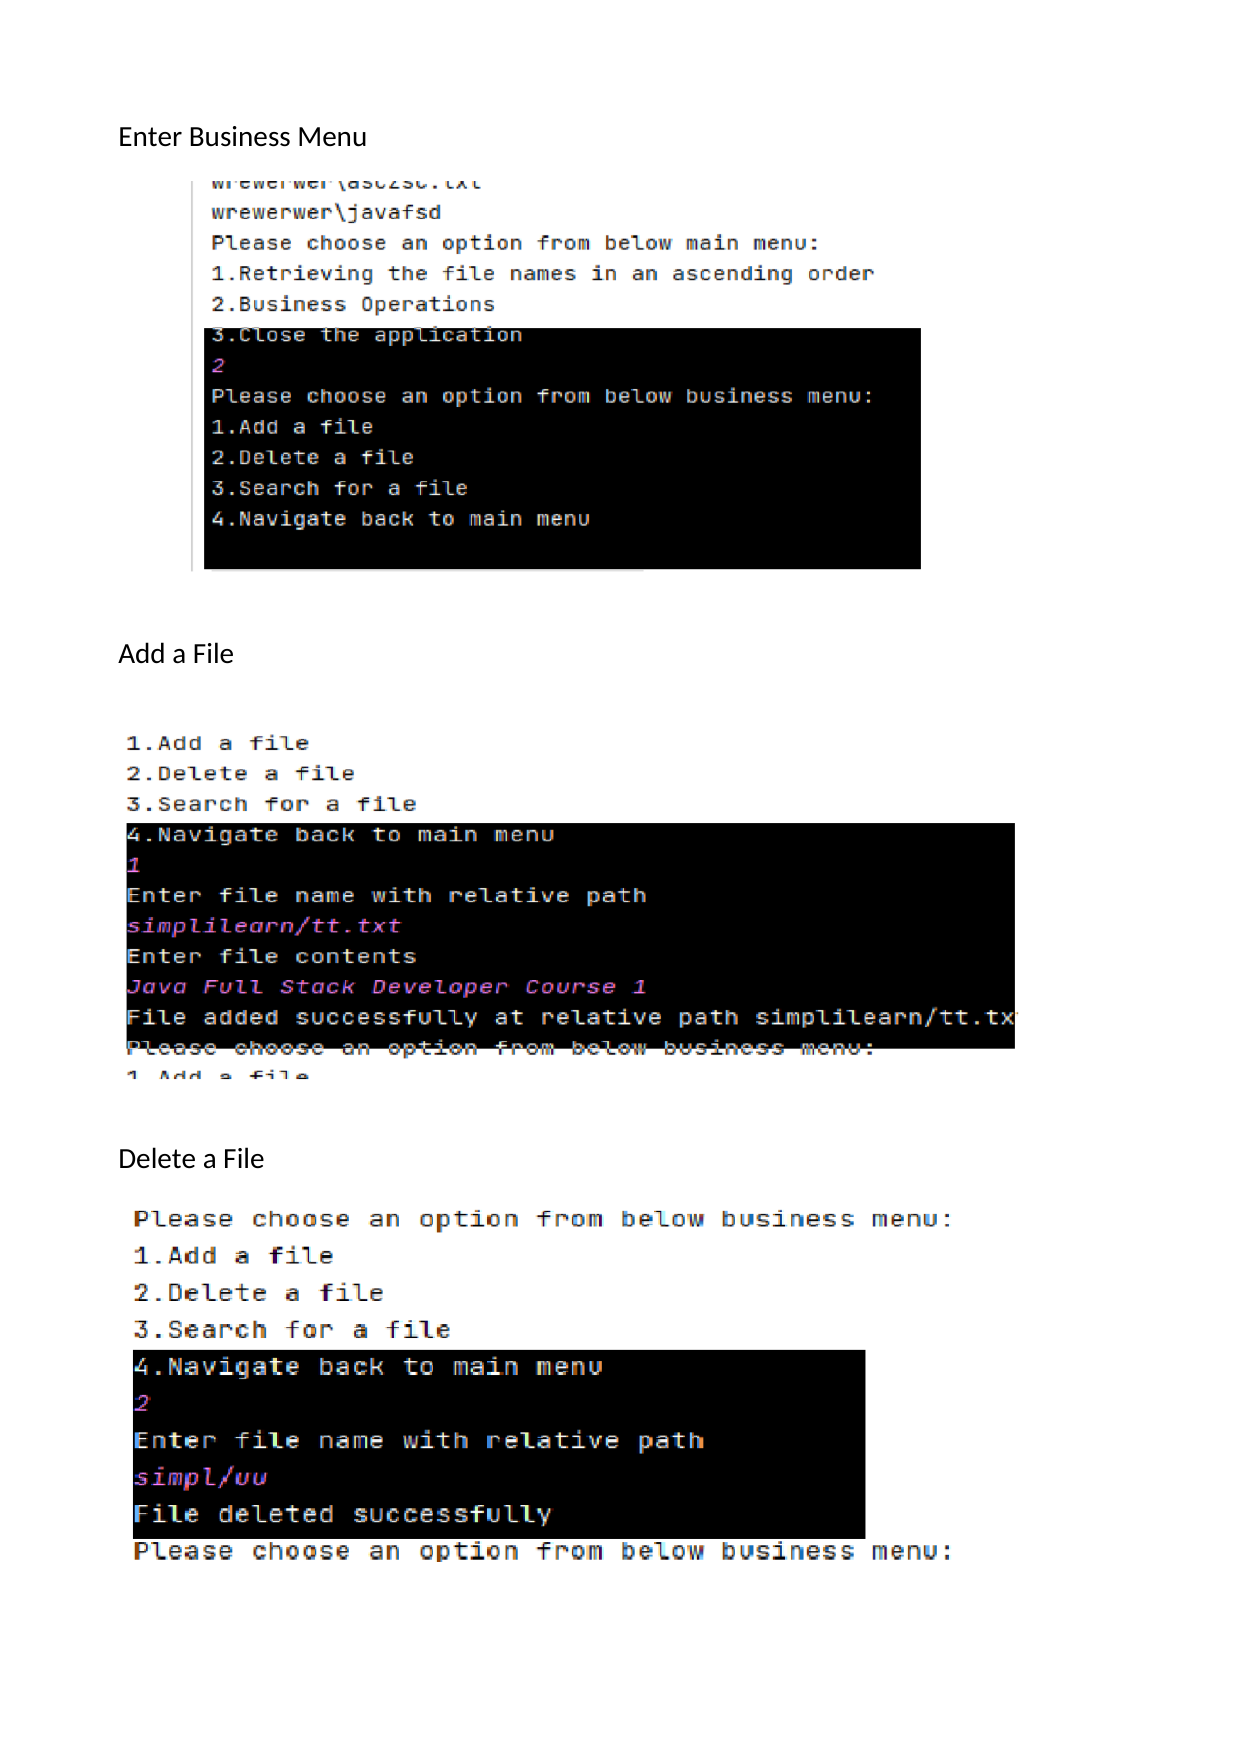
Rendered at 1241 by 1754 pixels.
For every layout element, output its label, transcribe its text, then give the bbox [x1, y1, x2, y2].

text Delete a File [118, 1140, 1154, 1176]
text Enter Business Menu [118, 118, 1154, 154]
text Add a File [118, 635, 1154, 670]
